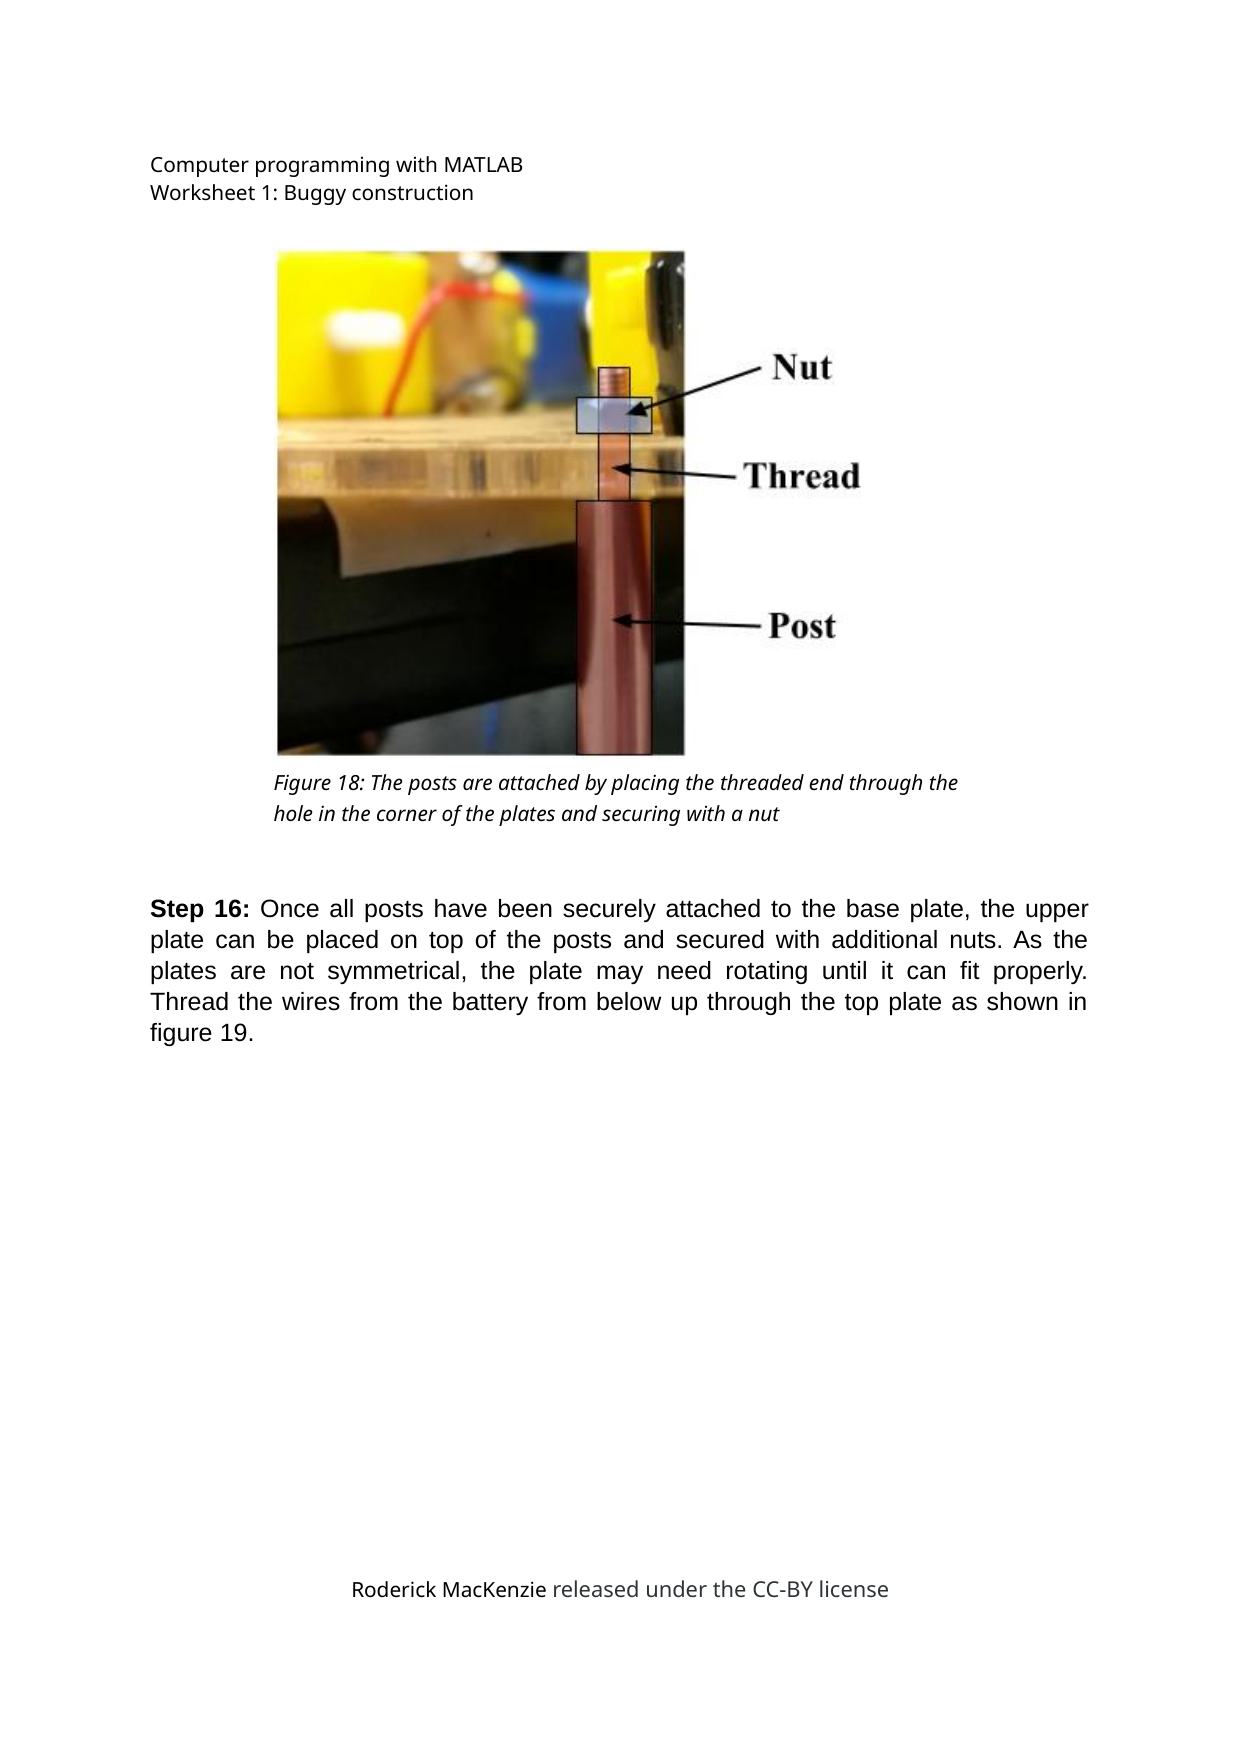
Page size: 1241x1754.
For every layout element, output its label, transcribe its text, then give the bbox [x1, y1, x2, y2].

text Step 16: Once all posts have been securely attached to the base plate, the upper plate can be placed on top of the posts and secured with additional nuts. As the plates are not symmetrical, the plate may need rotating until it can fit properly. Thread the wires from the battery from below up through the top plate as shown in figure 19. [150, 894, 1090, 1047]
picture [273, 248, 967, 759]
text Figure 18: The posts are attached by placing the threaded end through the hole in the corner of the plates and securing with a nut [273, 759, 967, 827]
